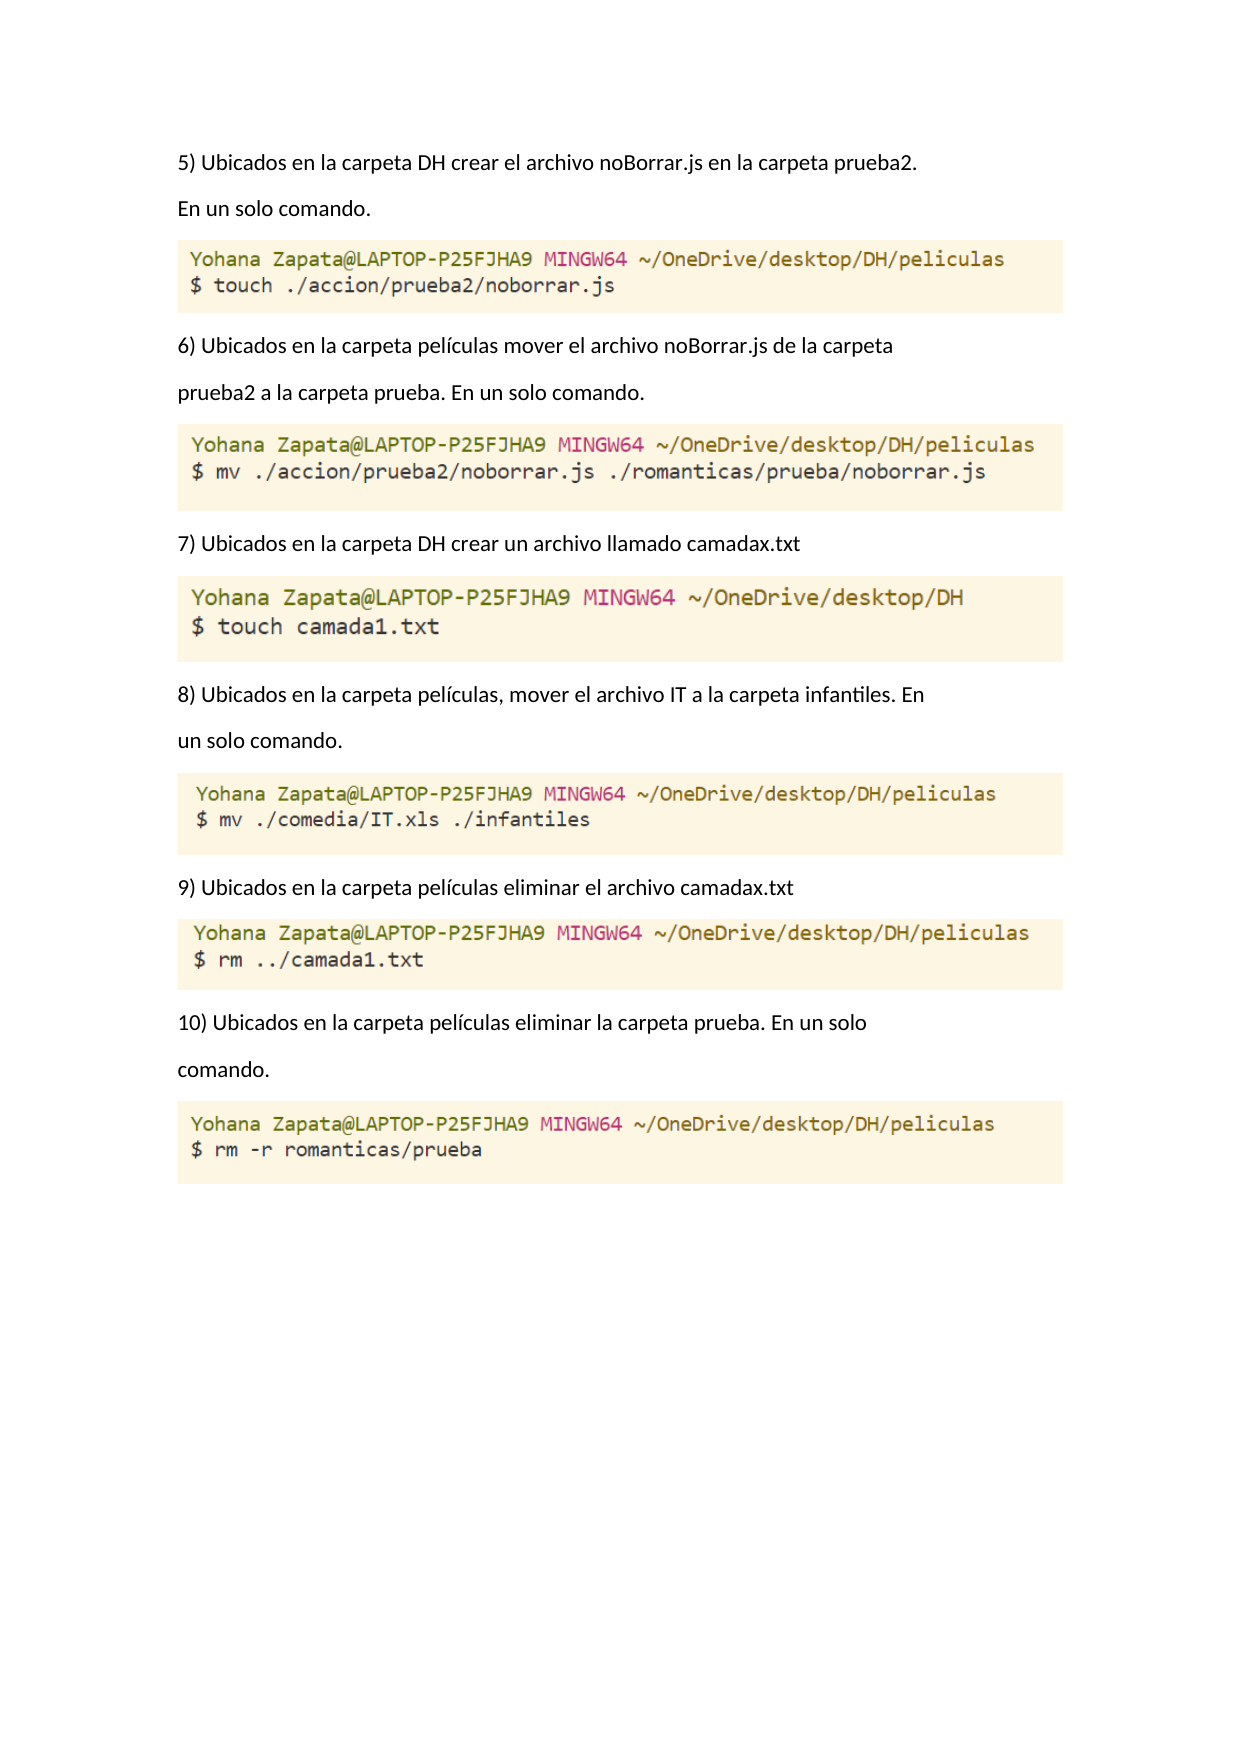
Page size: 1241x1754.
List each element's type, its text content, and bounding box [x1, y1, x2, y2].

text 5) Ubicados en la carpeta DH crear el archivo noBorrar.js en la carpeta prueba2. [177, 148, 1063, 176]
text un solo comando. [177, 727, 1063, 754]
text prueba2 a la carpeta prueba. En un solo comando. [177, 378, 1063, 406]
text comando. [177, 1055, 1063, 1083]
text En un solo comando. [177, 194, 1063, 222]
text 7) Ubicados en la carpeta DH crear un archivo llamado camadax.txt [177, 529, 1063, 557]
text 10) Ubicados en la carpeta películas eliminar la carpeta prueba. En un solo [177, 1008, 1063, 1036]
text 6) Ubicados en la carpeta películas mover el archivo noBorrar.js de la carpeta [177, 331, 1063, 359]
text 8) Ubicados en la carpeta películas, mover el archivo IT a la carpeta infantiles. En [177, 680, 1063, 708]
text 9) Ubicados en la carpeta películas eliminar el archivo camadax.txt [177, 873, 1063, 901]
